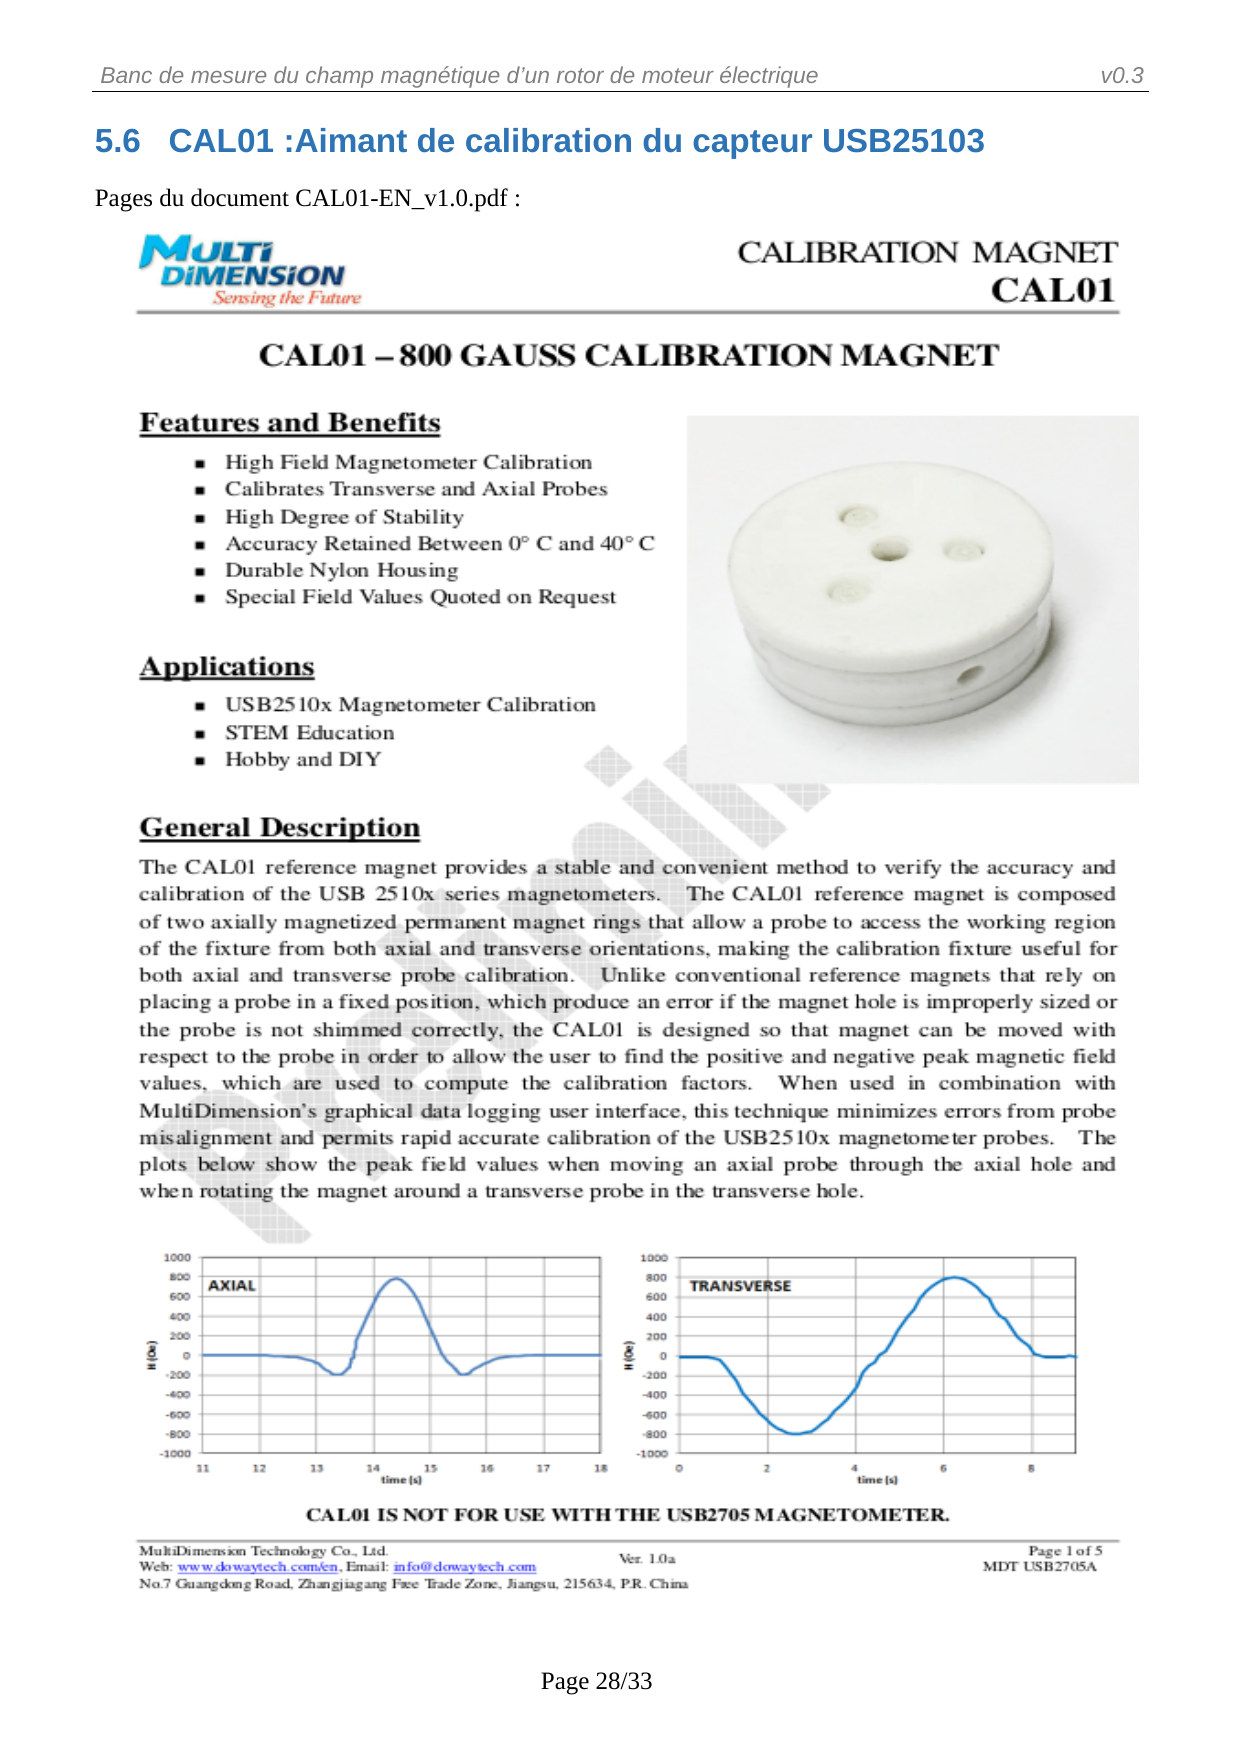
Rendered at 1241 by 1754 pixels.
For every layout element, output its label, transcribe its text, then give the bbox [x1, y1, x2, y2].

text Pages du document CAL01-EN_v1.0.pdf : [94, 183, 1146, 212]
subtitle CAL01 :Aimant de calibration du capteur USB25103 [94, 121, 1146, 159]
picture [114, 230, 1139, 1601]
